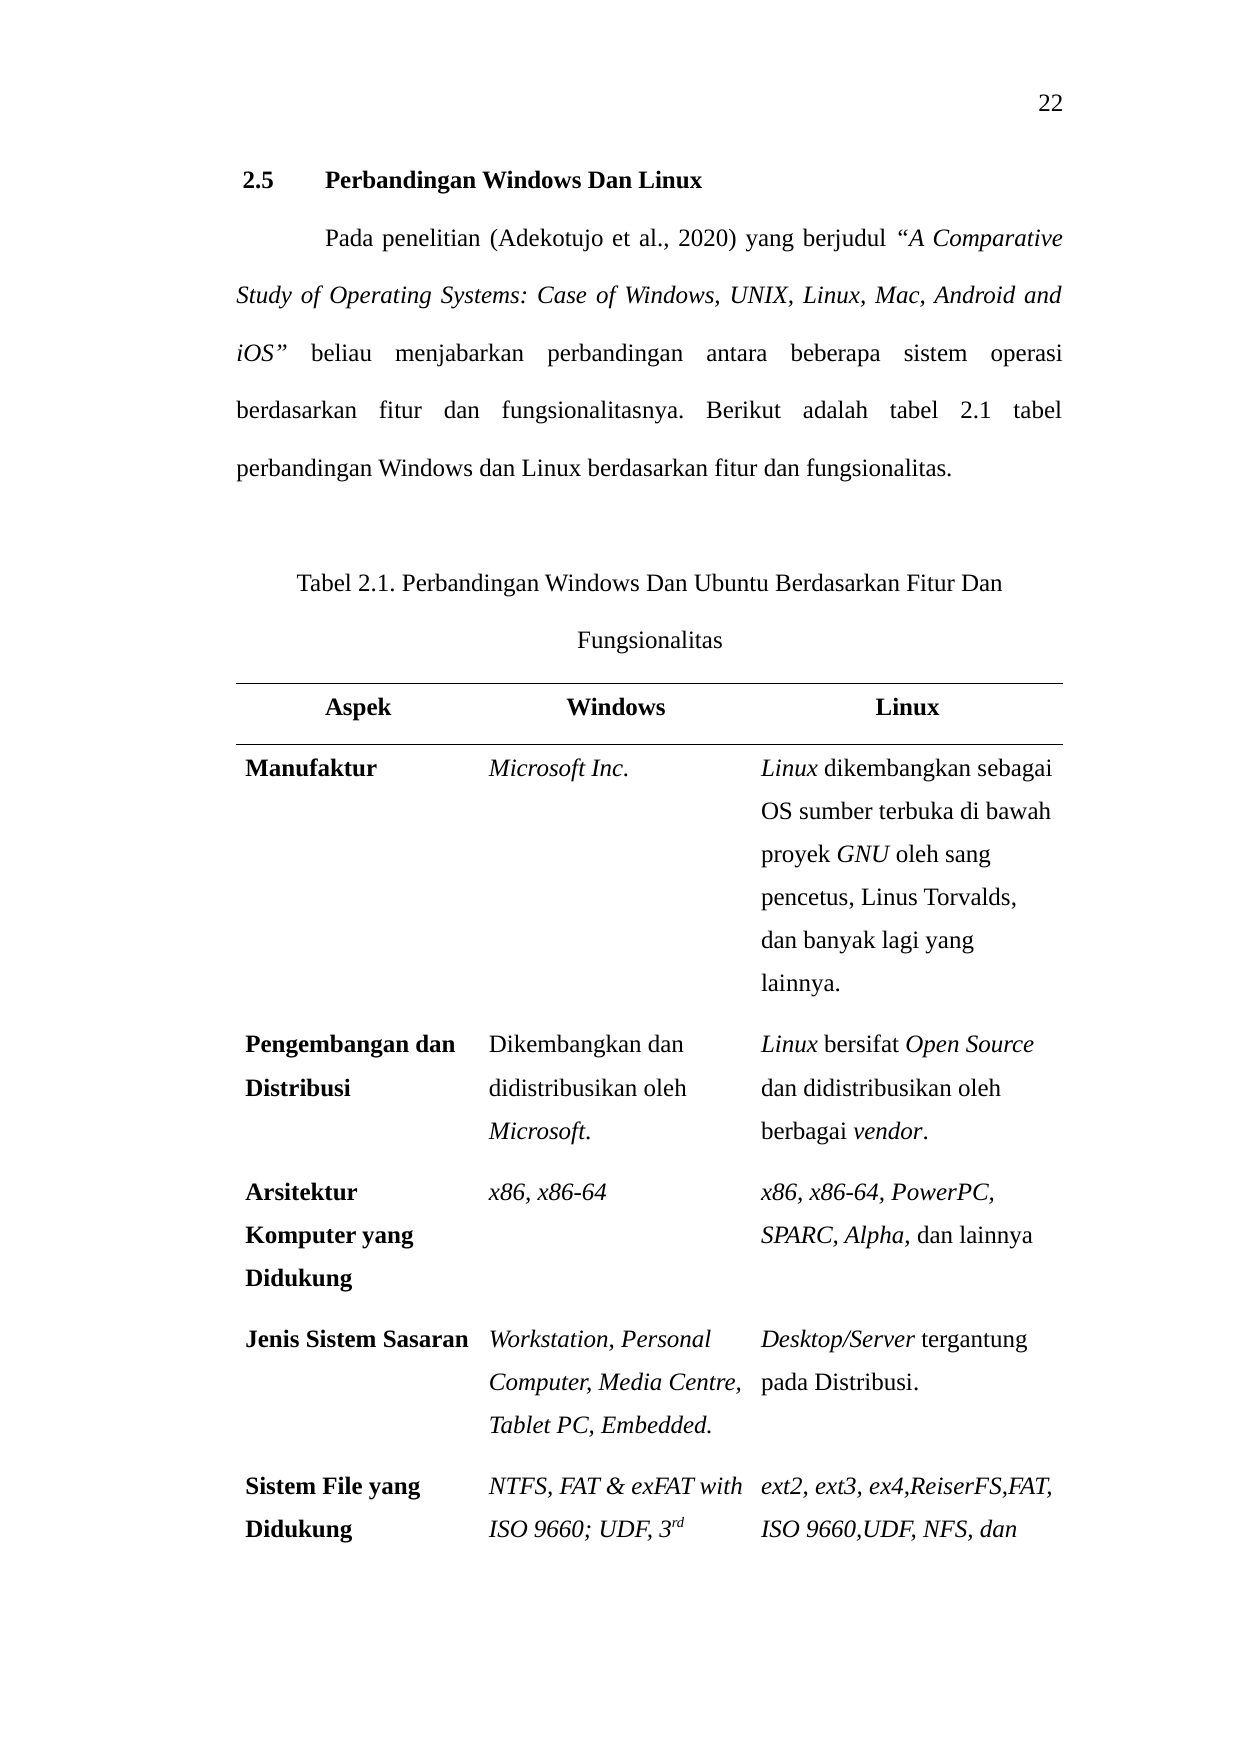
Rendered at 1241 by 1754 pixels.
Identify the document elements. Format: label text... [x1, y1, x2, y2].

text Pada penelitian (Adekotujo et al., 2020) yang berjudul “A Comparative Study of Operating Systems: Case of Windows, UNIX, Linux, Mac, Android and iOS” beliau menjabarkan perbandingan antara beberapa sistem operasi berdasarkan fitur dan fungsionalitasnya. Berikut adalah tabel 2.1 tabel perbandingan Windows dan Linux berdasarkan fitur dan fungsionalitas. [236, 223, 1063, 482]
table_cell x86, x86-64, PowerPC, SPARC, Alpha, dan lainnya [752, 1168, 1063, 1315]
table_cell Workstation, Personal Computer, Media Centre, Tablet PC, Embedded. [480, 1315, 752, 1462]
table_cell Manufaktur [236, 745, 480, 1021]
table_header Aspek [236, 684, 480, 744]
table_cell NTFS, FAT & exFAT with ISO 9660; UDF, 3rd [480, 1462, 752, 1566]
table_cell Microsoft Inc. [480, 745, 752, 1021]
table_cell Pengembangan dan Distribusi [236, 1021, 480, 1168]
table_cell x86, x86-64 [480, 1168, 752, 1315]
table_cell Desktop/Server tergantung pada Distribusi. [752, 1315, 1063, 1462]
text Tabel 2.1. Perbandingan Windows dan Ubuntu berdasarkan fitur dan fungsionalitas [236, 568, 1063, 654]
table_cell Dikembangkan dan didistribusikan oleh Microsoft. [480, 1021, 752, 1168]
table_cell Jenis Sistem Sasaran [236, 1315, 480, 1462]
table_cell ext2, ext3, ex4,ReiserFS,FAT, ISO 9660,UDF, NFS, dan [752, 1462, 1063, 1566]
subtitle Perbandingan Windows dan Linux [236, 165, 1063, 194]
table_header Linux [752, 684, 1063, 744]
table_cell Linux bersifat Open Source dan didistribusikan oleh berbagai vendor. [752, 1021, 1063, 1168]
table_cell Arsitektur Komputer yang Didukung [236, 1168, 480, 1315]
table_cell Sistem File yang Didukung [236, 1462, 480, 1566]
table_header Windows [480, 684, 752, 744]
table_cell Linux dikembangkan sebagai OS sumber terbuka di bawah proyek GNU oleh sang pencetus, Linus Torvalds, dan banyak lagi yang lainnya. [752, 745, 1063, 1021]
